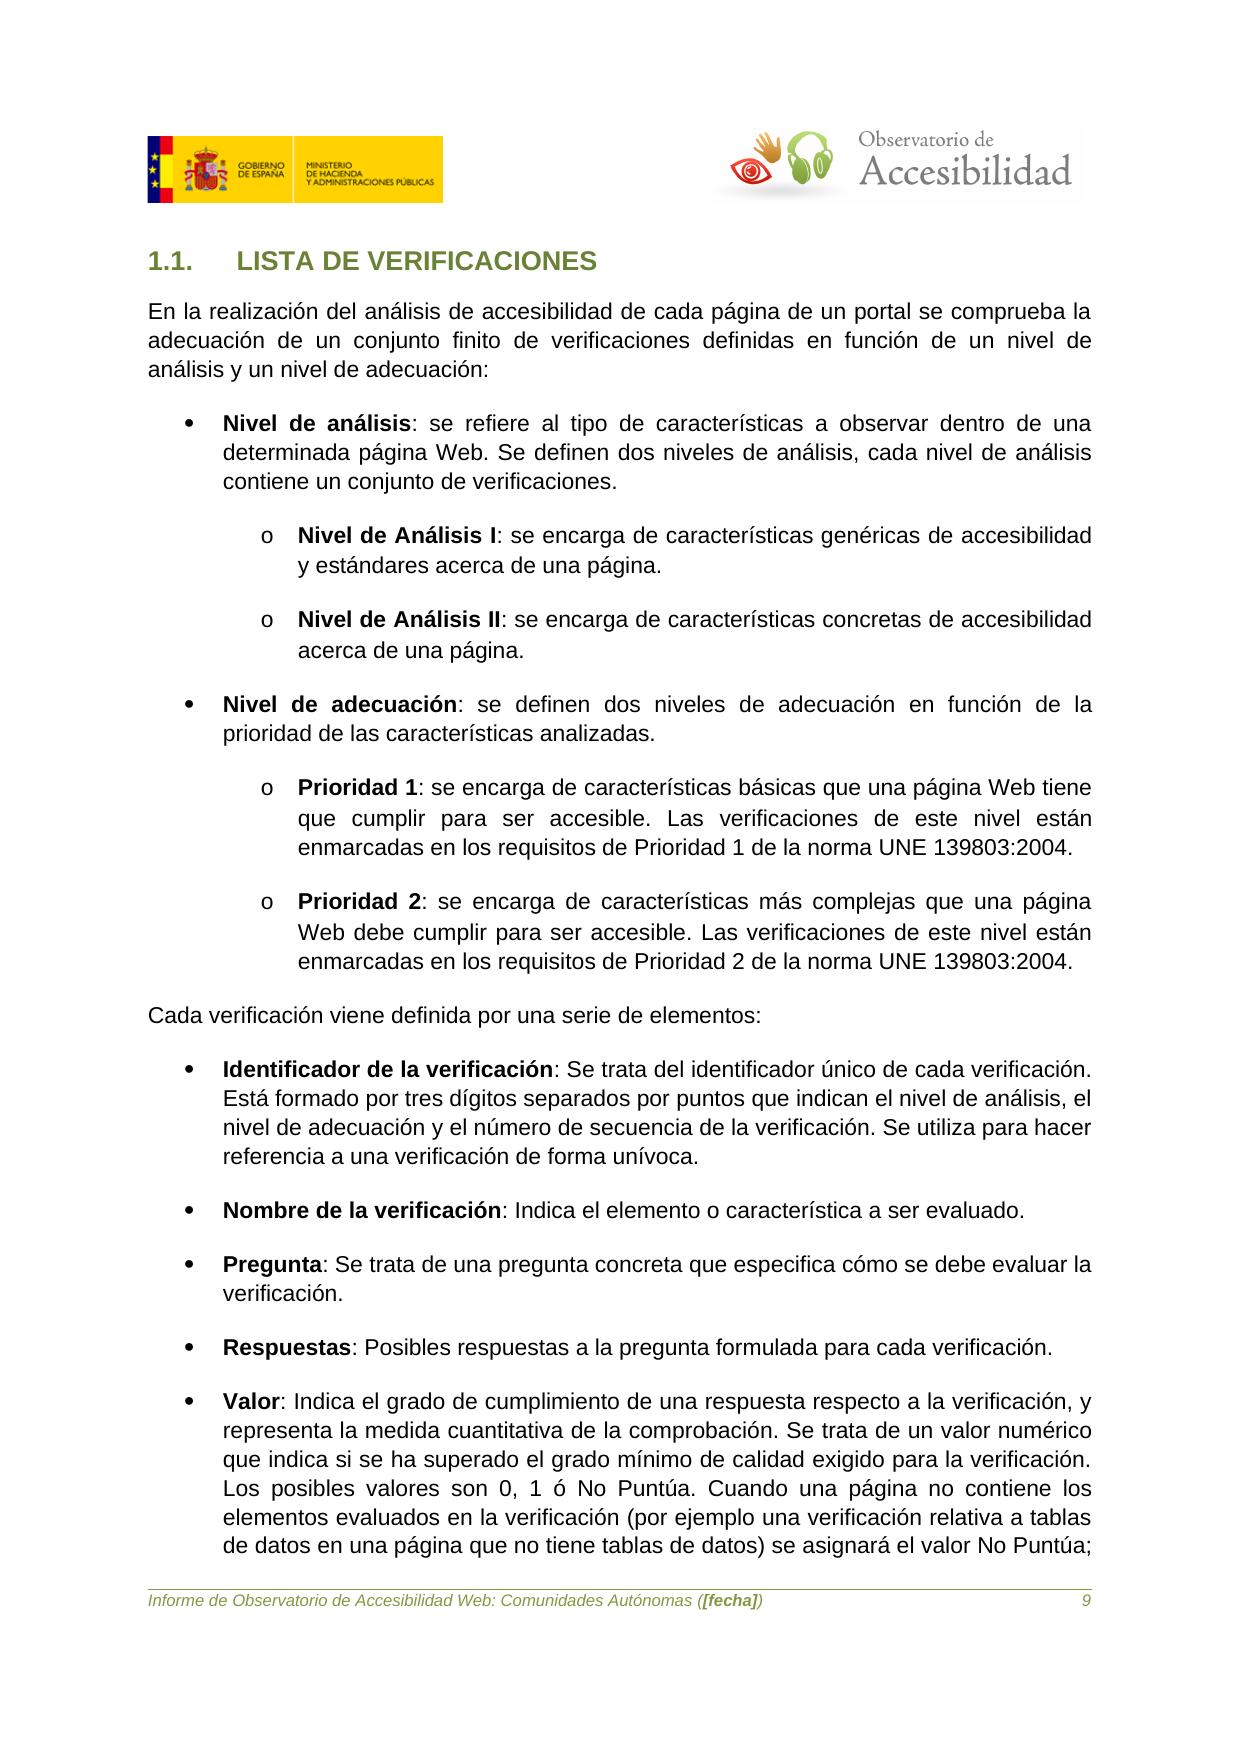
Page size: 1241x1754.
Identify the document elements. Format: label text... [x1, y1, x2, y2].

list Lista de verificaciones [148, 245, 1092, 276]
list Nivel de Análisis I: se encarga de características genéricas de accesibilidad y estándares acerca de una página. [260, 522, 1092, 579]
list Nivel de adecuación: se definen dos niveles de adecuación en función de la prioridad de las características analizadas. [185, 691, 1092, 747]
list Valor: Indica el grado de cumplimiento de una respuesta respecto a la verificación, y representa la medida cuantitativa de la comprobación. Se trata de un valor numérico que indica si se ha superado el grado mínimo de calidad exigido para la verificación. Los posibles valores son 0, 1 ó No Puntúa. Cuando una página no contiene los elementos evaluados en la verificación (por ejemplo una verificación relativa a tablas de datos en una página que no tiene tablas de datos) se asignará el valor No Puntúa; [185, 1388, 1092, 1559]
text Cada verificación viene definida por una serie de elementos: [148, 1002, 1092, 1028]
list Nivel de análisis: se refiere al tipo de características a observar dentro de una determinada página Web. Se definen dos niveles de análisis, cada nivel de análisis contiene un conjunto de verificaciones. [185, 410, 1092, 494]
text En la realización del análisis de accesibilidad de cada página de un portal se comprueba la adecuación de un conjunto finito de verificaciones definidas en función de un nivel de análisis y un nivel de adecuación: [148, 298, 1092, 382]
list Respuestas: Posibles respuestas a la pregunta formulada para cada verificación. [185, 1334, 1092, 1360]
list Prioridad 2: se encarga de características más complejas que una página Web debe cumplir para ser accesible. Las verificaciones de este nivel están enmarcadas en los requisitos de Prioridad 2 de la norma UNE 139803:2004. [260, 888, 1092, 974]
list Nombre de la verificación: Indica el elemento o característica a ser evaluado. [185, 1197, 1092, 1223]
picture [147, 136, 443, 203]
picture [710, 122, 1086, 205]
list Nivel de Análisis II: se encarga de características concretas de accesibilidad acerca de una página. [260, 606, 1092, 664]
list Prioridad 1: se encarga de características básicas que una página Web tiene que cumplir para ser accesible. Las verificaciones de este nivel están enmarcadas en los requisitos de Prioridad 1 de la norma UNE 139803:2004. [260, 774, 1092, 861]
list Pregunta: Se trata de una pregunta concreta que especifica cómo se debe evaluar la verificación. [185, 1251, 1092, 1306]
list Identificador de la verificación: Se trata del identificador único de cada verificación. Está formado por tres dígitos separados por puntos que indican el nivel de análisis, el nivel de adecuación y el número de secuencia de la verificación. Se utiliza para hacer referencia a una verificación de forma unívoca. [185, 1056, 1092, 1169]
